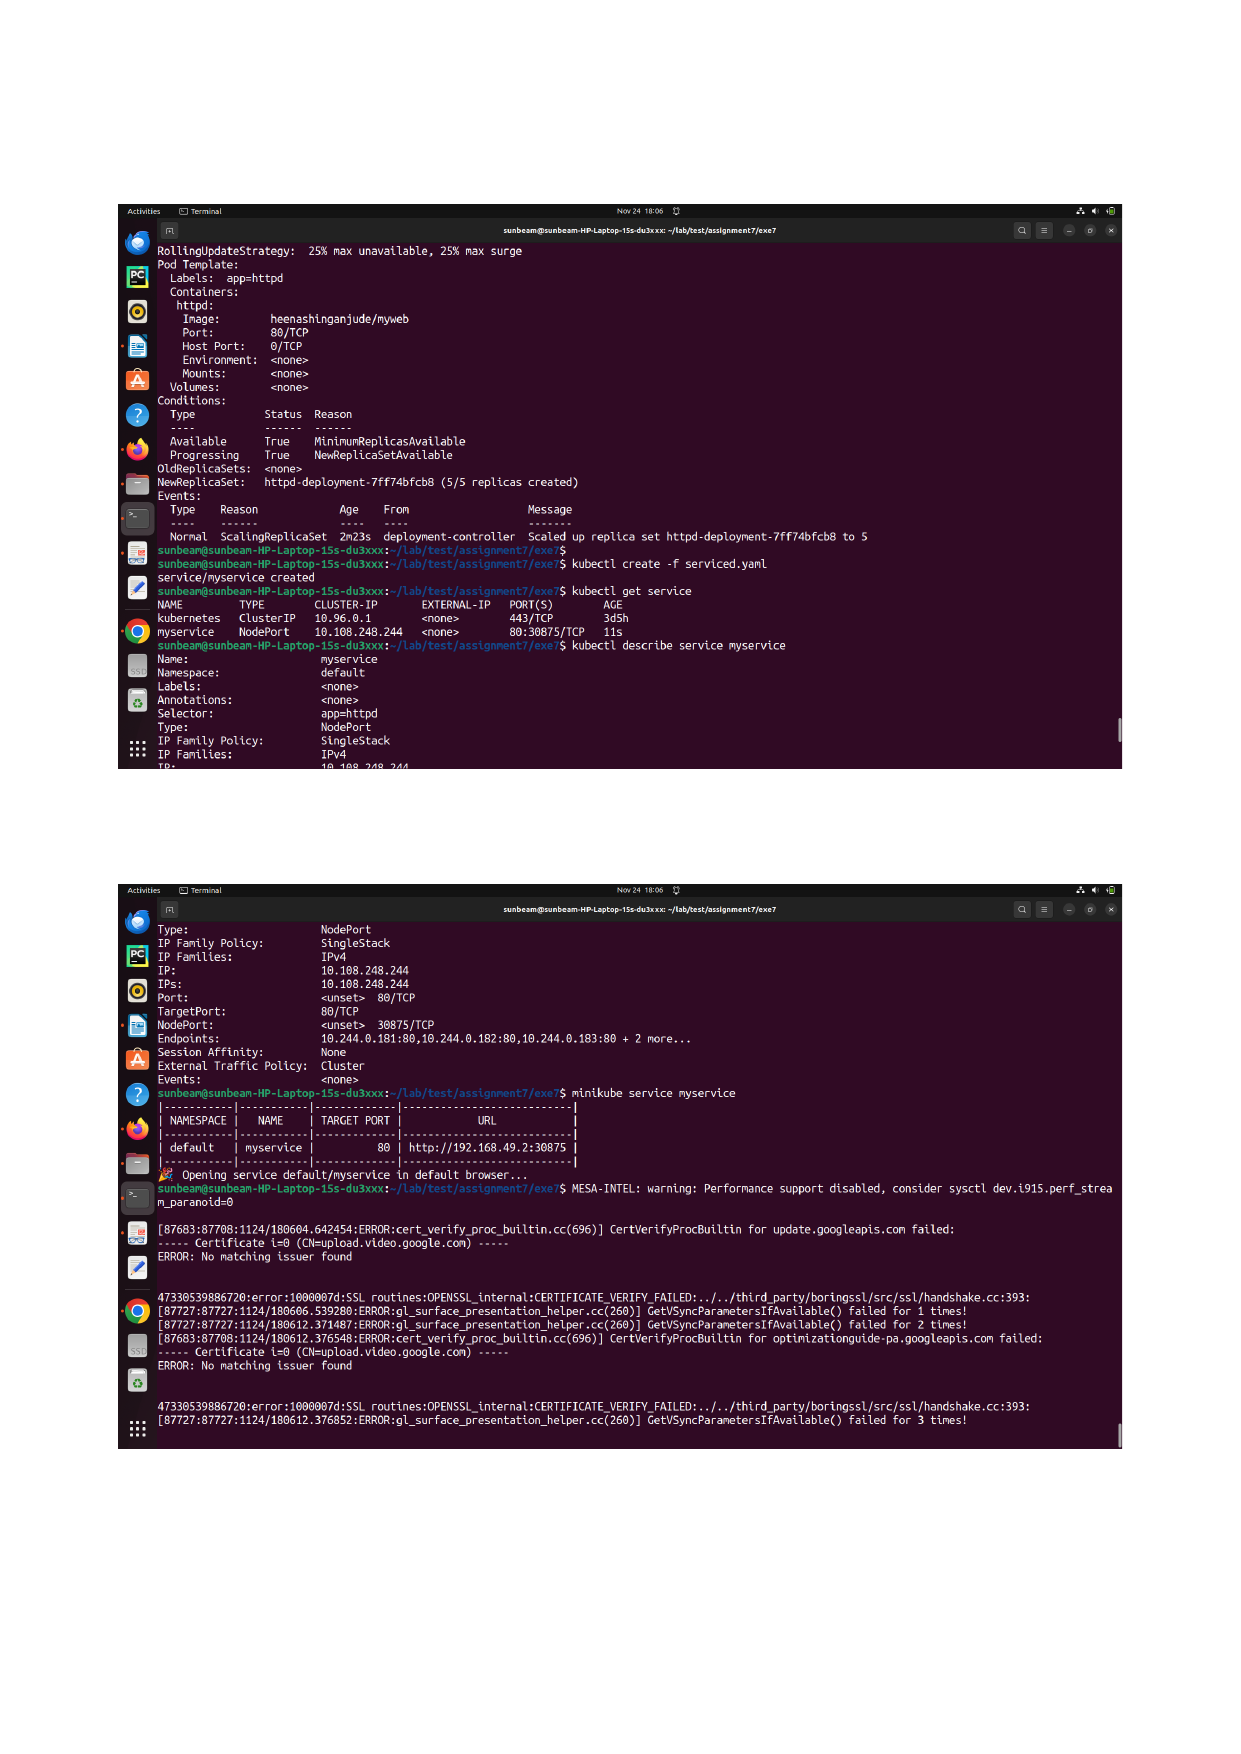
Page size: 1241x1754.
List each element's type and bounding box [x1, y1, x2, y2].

picture [118, 884, 1123, 1449]
picture [118, 204, 1123, 769]
